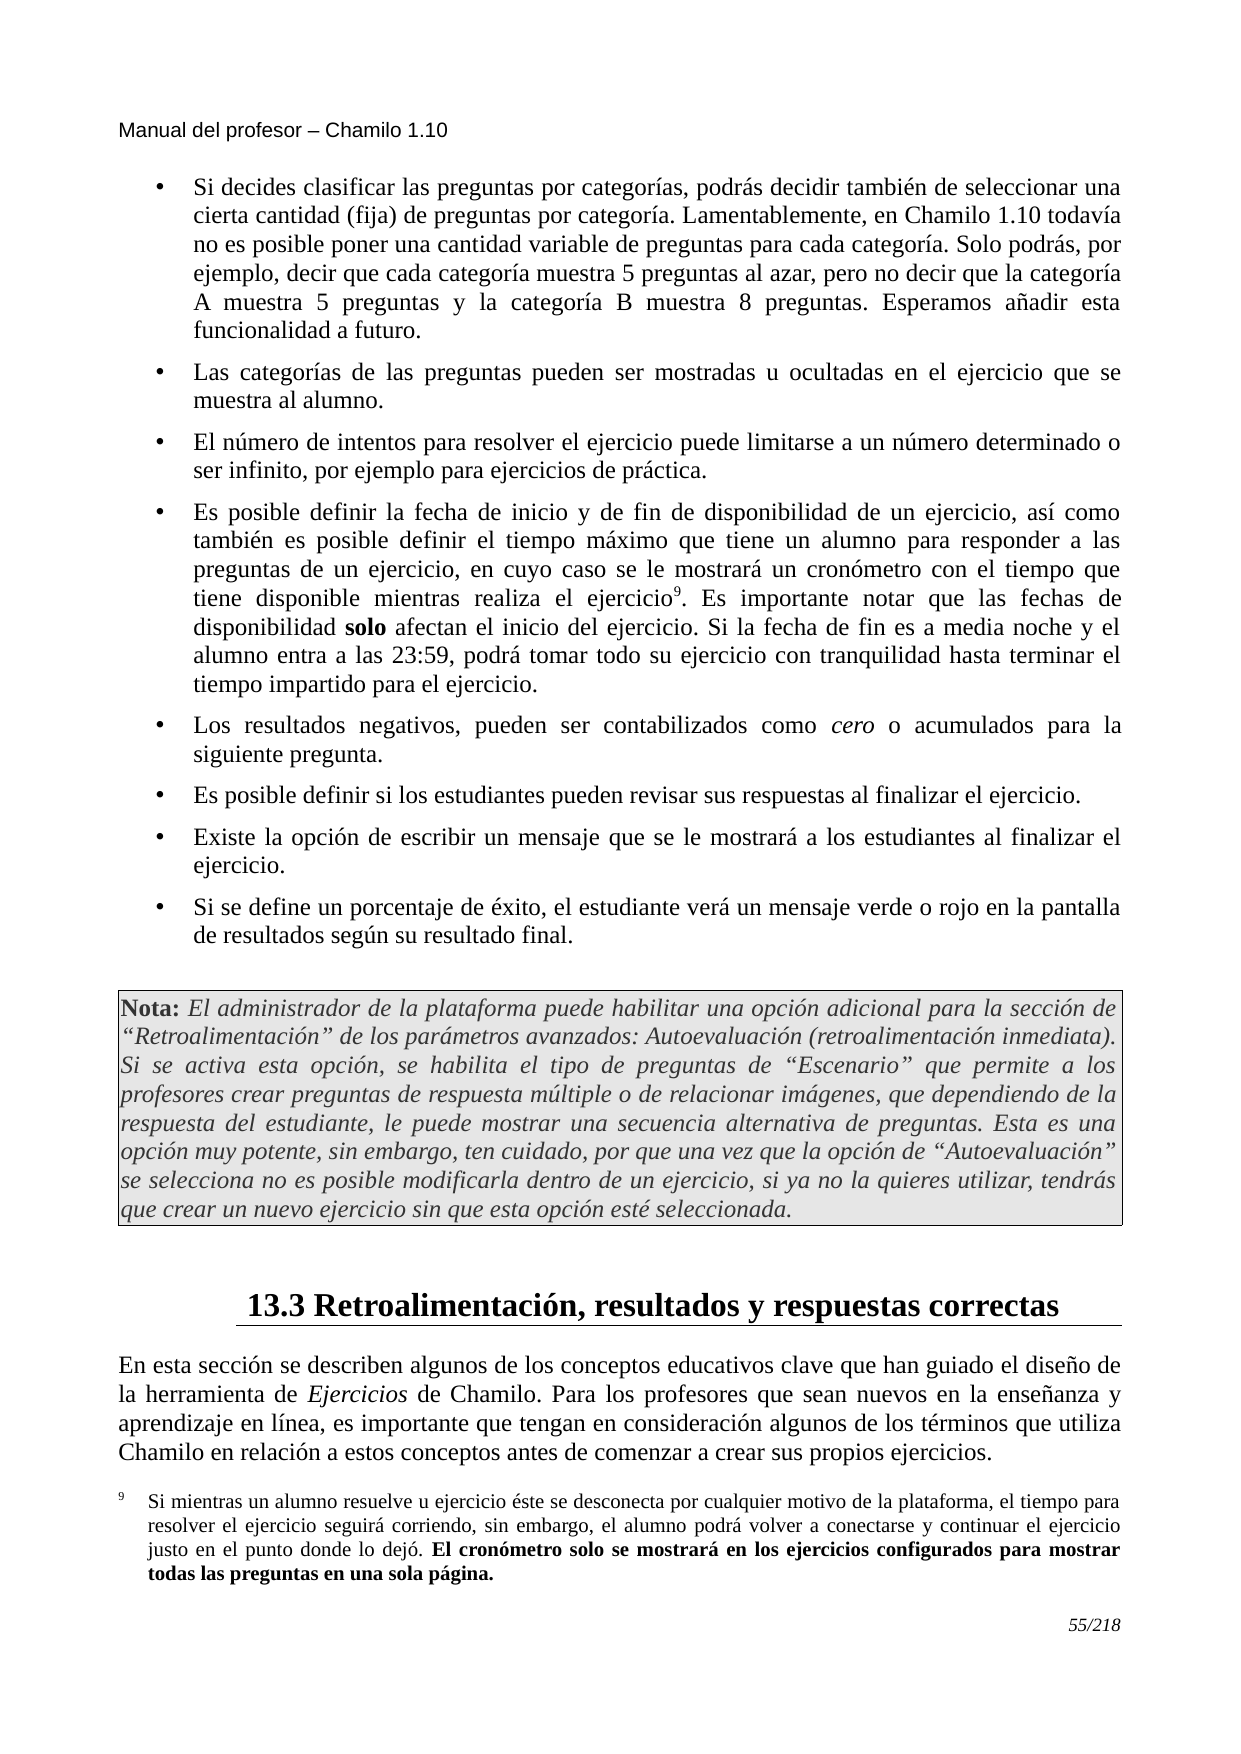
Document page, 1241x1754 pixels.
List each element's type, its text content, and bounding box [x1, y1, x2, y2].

list Si se define un porcentaje de éxito, el estudiante verá un mensaje verde o rojo en la pantalla de resultados según su resultado final. [156, 892, 1122, 949]
subtitle Retroalimentación, resultados y respuestas correctas [236, 1285, 1122, 1325]
text Nota: El administrador de la plataforma puede habilitar una opción adicional para la sección de “Retroalimentación” de los parámetros avanzados: Autoevaluación (retroalimentación inmediata). Si se activa esta opción, se habilita el tipo de preguntas de “Escenario” que permite a los profesores crear preguntas de respuesta múltiple o de relacionar imágenes, que dependiendo de la respuesta del estudiante, le puede mostrar una secuencia alternativa de preguntas. Esta es una opción muy potente, sin embargo, ten cuidado, por que una vez que la opción de “Autoevaluación” se selecciona no es posible modificarla dentro de un ejercicio, si ya no la quieres utilizar, tendrás que crear un nuevo ejercicio sin que esta opción esté seleccionada. [119, 991, 1122, 1225]
list Las categorías de las preguntas pueden ser mostradas u ocultadas en el ejercicio que se muestra al alumno. [156, 357, 1122, 414]
list Los resultados negativos, pueden ser contabilizados como cero o acumulados para la siguiente pregunta. [156, 710, 1122, 768]
list Si decides clasificar las preguntas por categorías, podrás decidir también de seleccionar una cierta cantidad (fija) de preguntas por categoría. Lamentablemente, en Chamilo 1.10 todavía no es posible poner una cantidad variable de preguntas para cada categoría. Solo podrás, por ejemplo, decir que cada categoría muestra 5 preguntas al azar, pero no decir que la categoría A muestra 5 preguntas y la categoría B muestra 8 preguntas. Esperamos añadir esta funcionalidad a futuro. [156, 172, 1122, 344]
list Existe la opción de escribir un mensaje que se le mostrará a los estudiantes al finalizar el ejercicio. [156, 822, 1122, 879]
list Es posible definir si los estudiantes pueden revisar sus respuestas al finalizar el ejercicio. [156, 780, 1122, 809]
list Es posible definir la fecha de inicio y de fin de disponibilidad de un ejercicio, así como también es posible definir el tiempo máximo que tiene un alumno para responder a las preguntas de un ejercicio, en cuyo caso se le mostrará un cronómetro con el tiempo que tiene disponible mientras realiza el ejercicio. Es importante notar que las fechas de disponibilidad solo afectan el inicio del ejercicio. Si la fecha de fin es a media noche y el alumno entra a las 23:59, podrá tomar todo su ejercicio con tranquilidad hasta terminar el tiempo impartido para el ejercicio. [156, 497, 1122, 698]
list El número de intentos para resolver el ejercicio puede limitarse a un número determinado o ser infinito, por ejemplo para ejercicios de práctica. [156, 427, 1122, 484]
text En esta sección se describen algunos de los conceptos educativos clave que han guiado el diseño de la herramienta de Ejercicios de Chamilo. Para los profesores que sean nuevos en la enseñanza y aprendizaje en línea, es importante que tengan en consideración algunos de los términos que utiliza Chamilo en relación a estos conceptos antes de comenzar a crear sus propios ejercicios. [118, 1351, 1122, 1466]
list Si mientras un alumno resuelve u ejercicio éste se desconecta por cualquier motivo de la plataforma, el tiempo para resolver el ejercicio seguirá corriendo, sin embargo, el alumno podrá volver a conectarse y continuar el ejercicio justo en el punto donde lo dejó. El cronómetro solo se mostrará en los ejercicios configurados para mostrar todas las preguntas en una sola página. [118, 1488, 1122, 1585]
